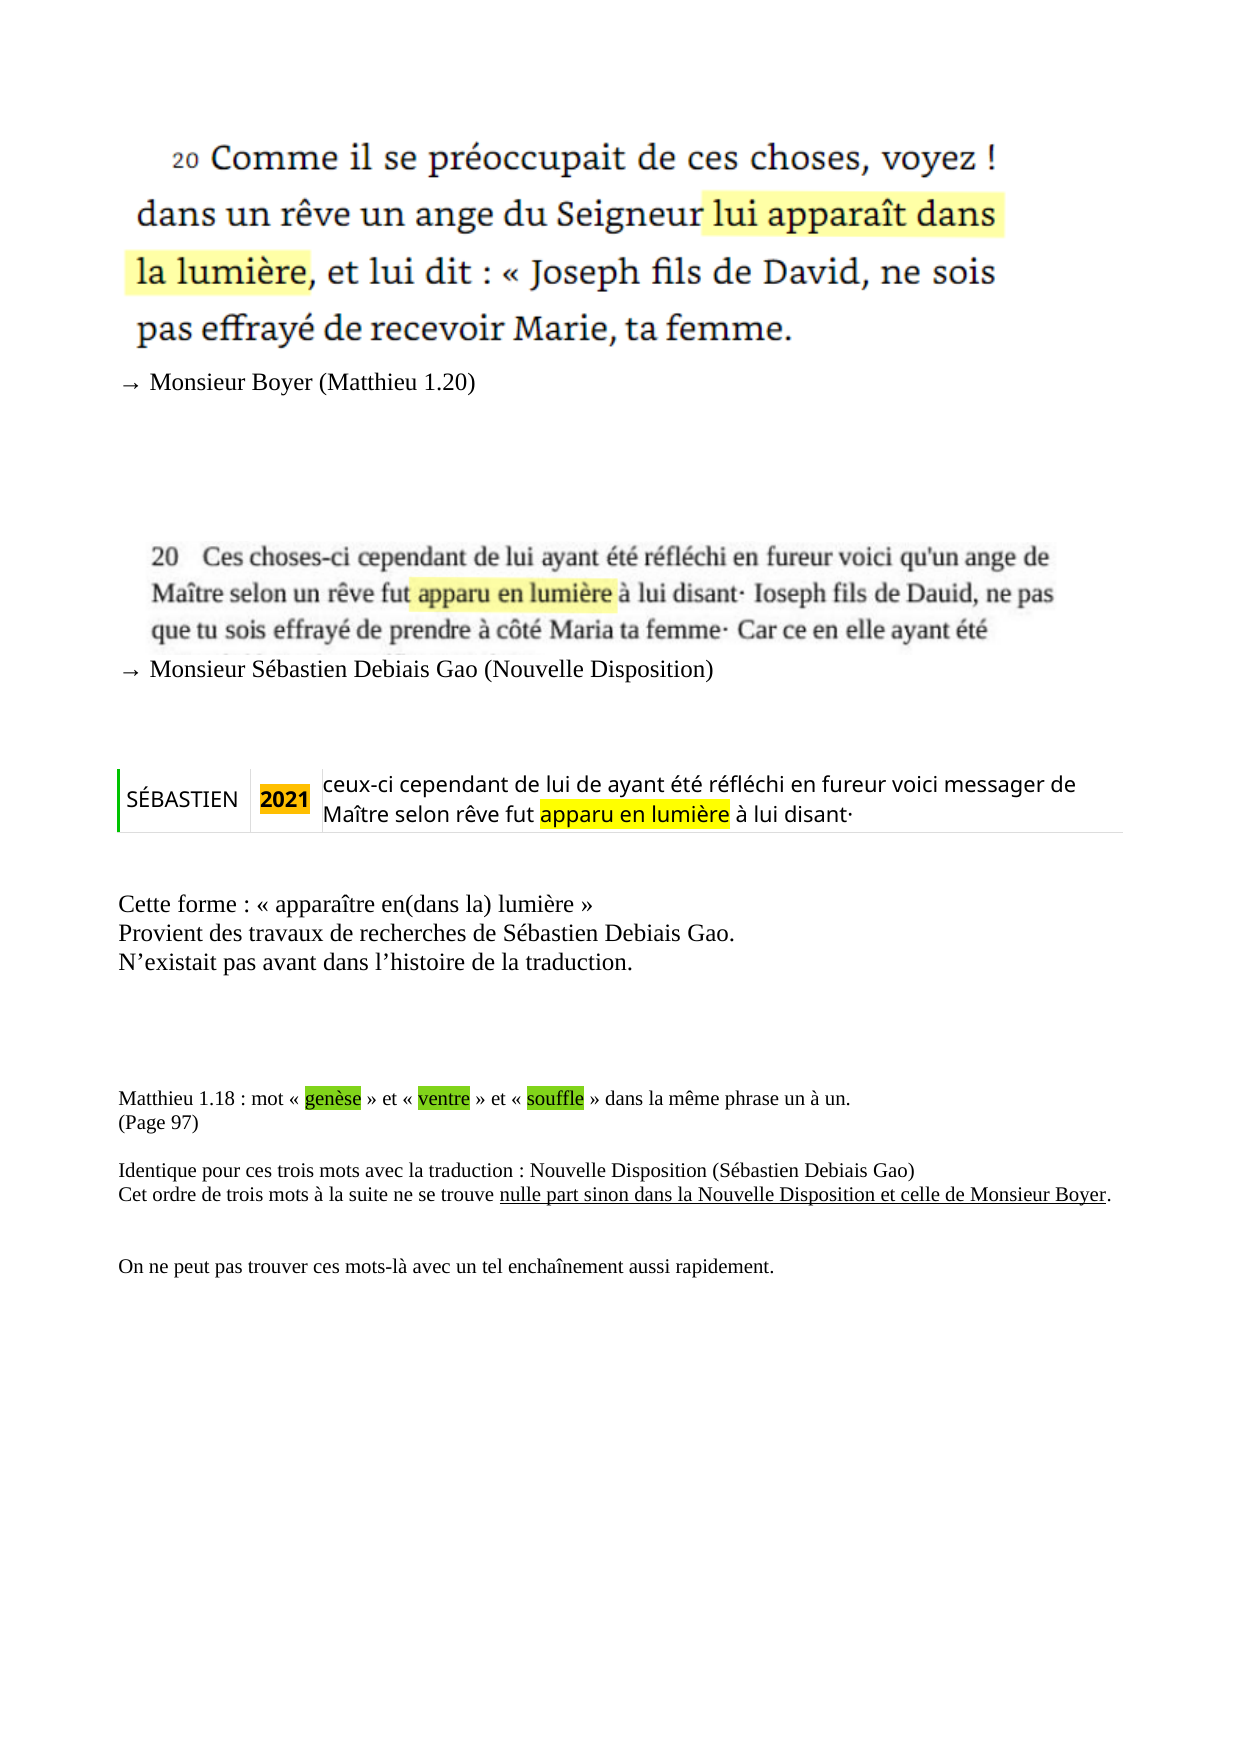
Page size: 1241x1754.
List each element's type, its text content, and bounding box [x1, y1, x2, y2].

table_header SÉBASTIEN [120, 769, 250, 832]
text Provient des travaux de recherches de Sébastien Debiais Gao. [118, 918, 1122, 947]
picture [93, 118, 1048, 367]
table_header 2021 [251, 769, 322, 832]
text N’existait pas avant dans l’histoire de la traduction. [118, 947, 1122, 976]
text Identique pour ces trois mots avec la traduction : Nouvelle Disposition (Sébastien Debiais Gao) [118, 1158, 1122, 1182]
picture [118, 541, 1123, 655]
text Cet ordre de trois mots à la suite ne se trouve nulle part sinon dans la Nouvelle Disposition et celle de Monsieur Boyer. [118, 1182, 1122, 1206]
text (Page 97) [118, 1110, 1122, 1134]
text → Monsieur Boyer (Matthieu 1.20) [118, 118, 1122, 395]
text → Monsieur Sébastien Debiais Gao (Nouvelle Disposition) [118, 655, 1122, 683]
text Cette forme : « apparaître en(dans la) lumière » [118, 889, 1122, 918]
table_header ceux-ci cependant de lui de ayant été réfléchi en fureur voici messager de Maître selon rêve fut apparu en lumière à lui disant· [323, 769, 1123, 832]
text Matthieu 1.18 : mot « genèse » et « ventre » et « souffle » dans la même phrase un à un. [118, 1086, 1122, 1110]
text On ne peut pas trouver ces mots-là avec un tel enchaînement aussi rapidement. [118, 1254, 1122, 1278]
